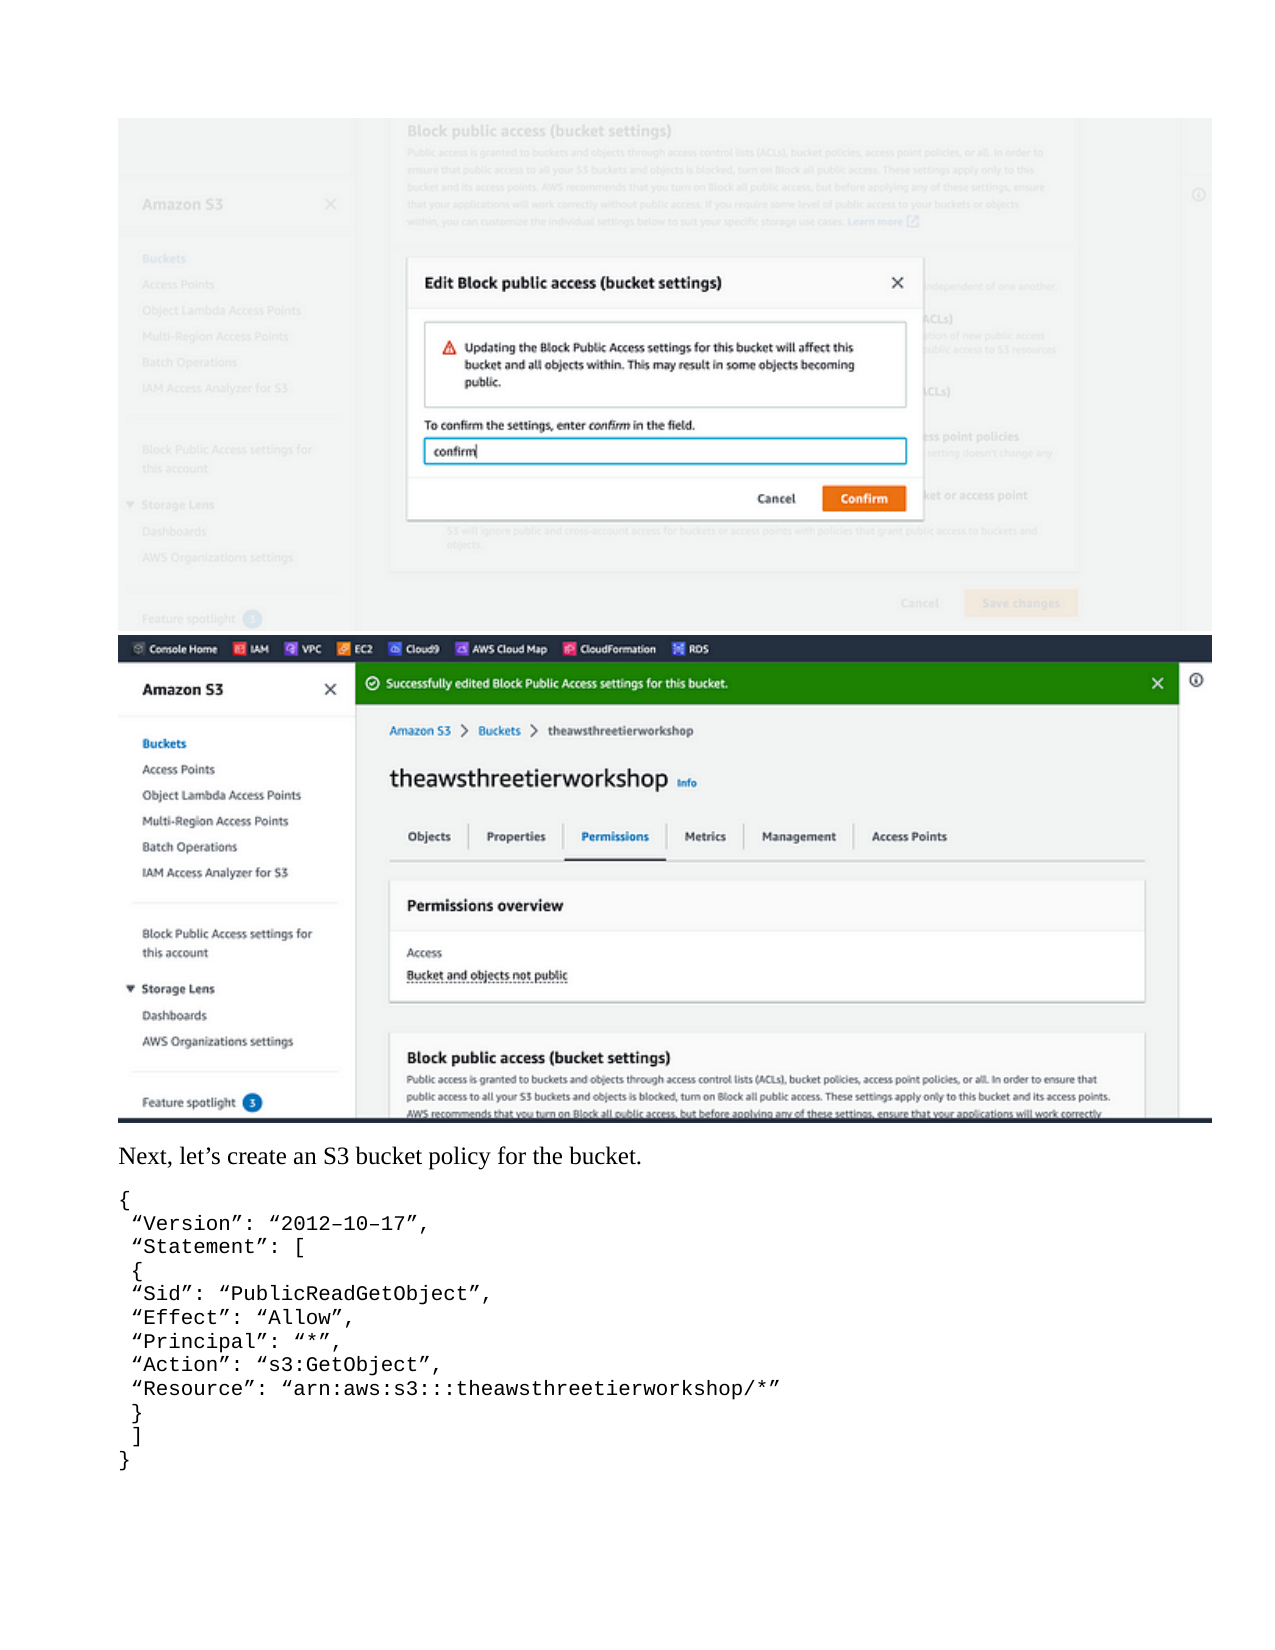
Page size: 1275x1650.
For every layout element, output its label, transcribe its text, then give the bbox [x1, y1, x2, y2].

text “Principal”: “*”, [118, 1331, 1157, 1354]
text ] [118, 1425, 1157, 1449]
text “Sid”: “PublicReadGetObject”, [118, 1283, 1157, 1307]
text Next, let’s create an S3 bucket policy for the bucket. [118, 1141, 1157, 1170]
picture [118, 118, 1212, 631]
text “Statement”: [ [118, 1236, 1157, 1260]
text “Effect”: “Allow”, [118, 1307, 1157, 1331]
text { [118, 1189, 1157, 1212]
text “Action”: “s3:GetObject”, [118, 1354, 1157, 1378]
text { [118, 1260, 1157, 1283]
picture [118, 635, 1212, 1123]
text “Version”: “2012–10–17”, [118, 1212, 1157, 1236]
text } [118, 1449, 1157, 1473]
text } [118, 1402, 1157, 1425]
text “Resource”: “arn:aws:s3:::theawsthreetierworkshop/*” [118, 1378, 1157, 1402]
